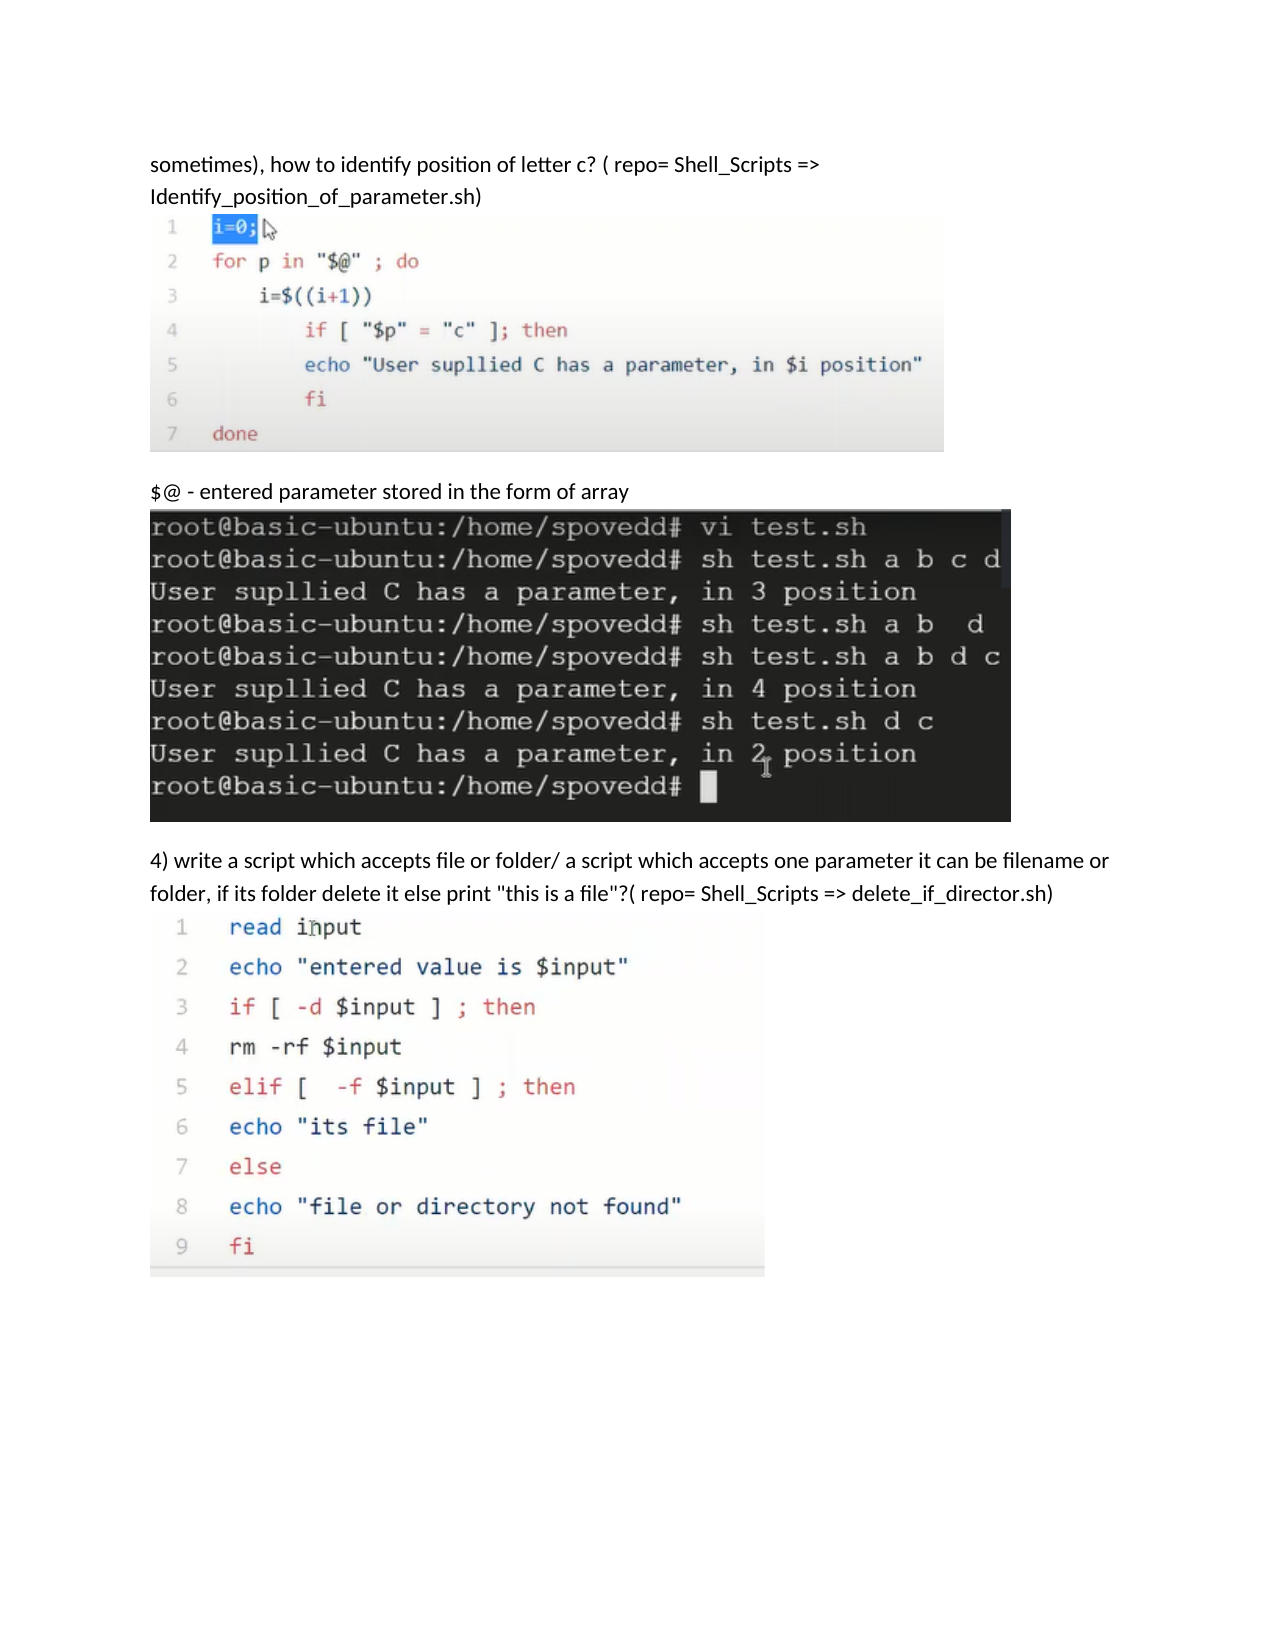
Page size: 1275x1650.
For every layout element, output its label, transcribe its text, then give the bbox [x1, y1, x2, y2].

text $@ - entered parameter stored in the form of array [150, 477, 1125, 822]
text 4) write a script which accepts file or folder/ a script which accepts one parameter it can be filename or folder, if its folder delete it else print "this is a file"?( repo= Shell_Scripts => delete_if_director.sh) [150, 847, 1125, 1276]
text sometimes), how to identify position of letter c? ( repo= Shell_Scripts => Identify_position_of_parameter.sh) [150, 150, 1125, 452]
